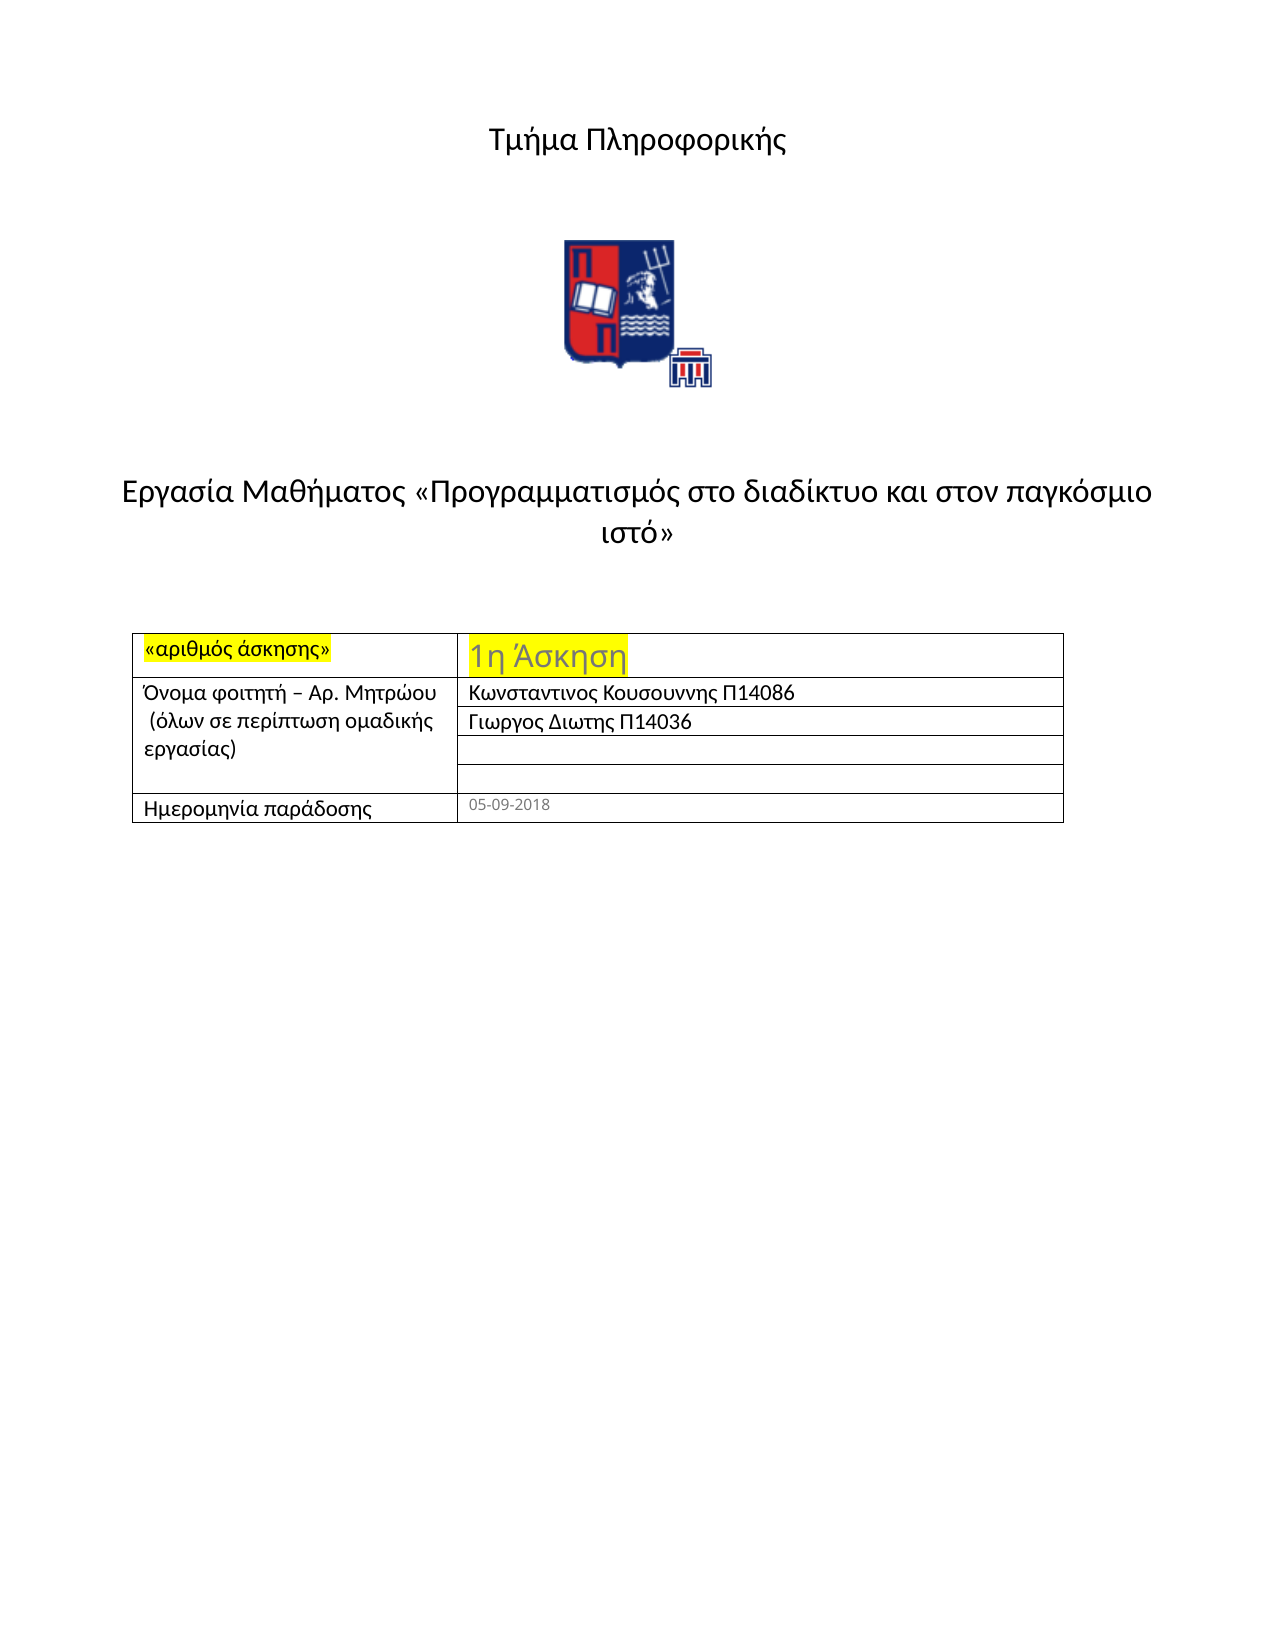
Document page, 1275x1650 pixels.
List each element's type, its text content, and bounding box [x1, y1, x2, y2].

text Τμήμα Πληροφορικής [118, 118, 1157, 159]
text Εργασία Μαθήματος «Προγραμματισμός στο διαδίκτυο και στον παγκόσμιο ιστό» [118, 470, 1157, 552]
picture [563, 240, 712, 389]
table_header 1η Άσκηση [458, 634, 1063, 677]
table_cell 05-09-2018 [458, 794, 1063, 822]
table_cell Ημερομηνία παράδοσης [133, 794, 457, 822]
table_cell Όνομα φοιτητή – Αρ. Μητρώου (όλων σε περίπτωση ομαδικής εργασίας) [133, 678, 457, 793]
table_cell [458, 736, 1063, 764]
table_cell Κωνσταντινος Κουσουννης Π14086 [458, 678, 1063, 706]
table_cell Γιωργος Διωτης Π14036 [458, 707, 1063, 735]
table_cell [458, 765, 1063, 793]
table_header «αριθμός άσκησης» [133, 634, 457, 677]
